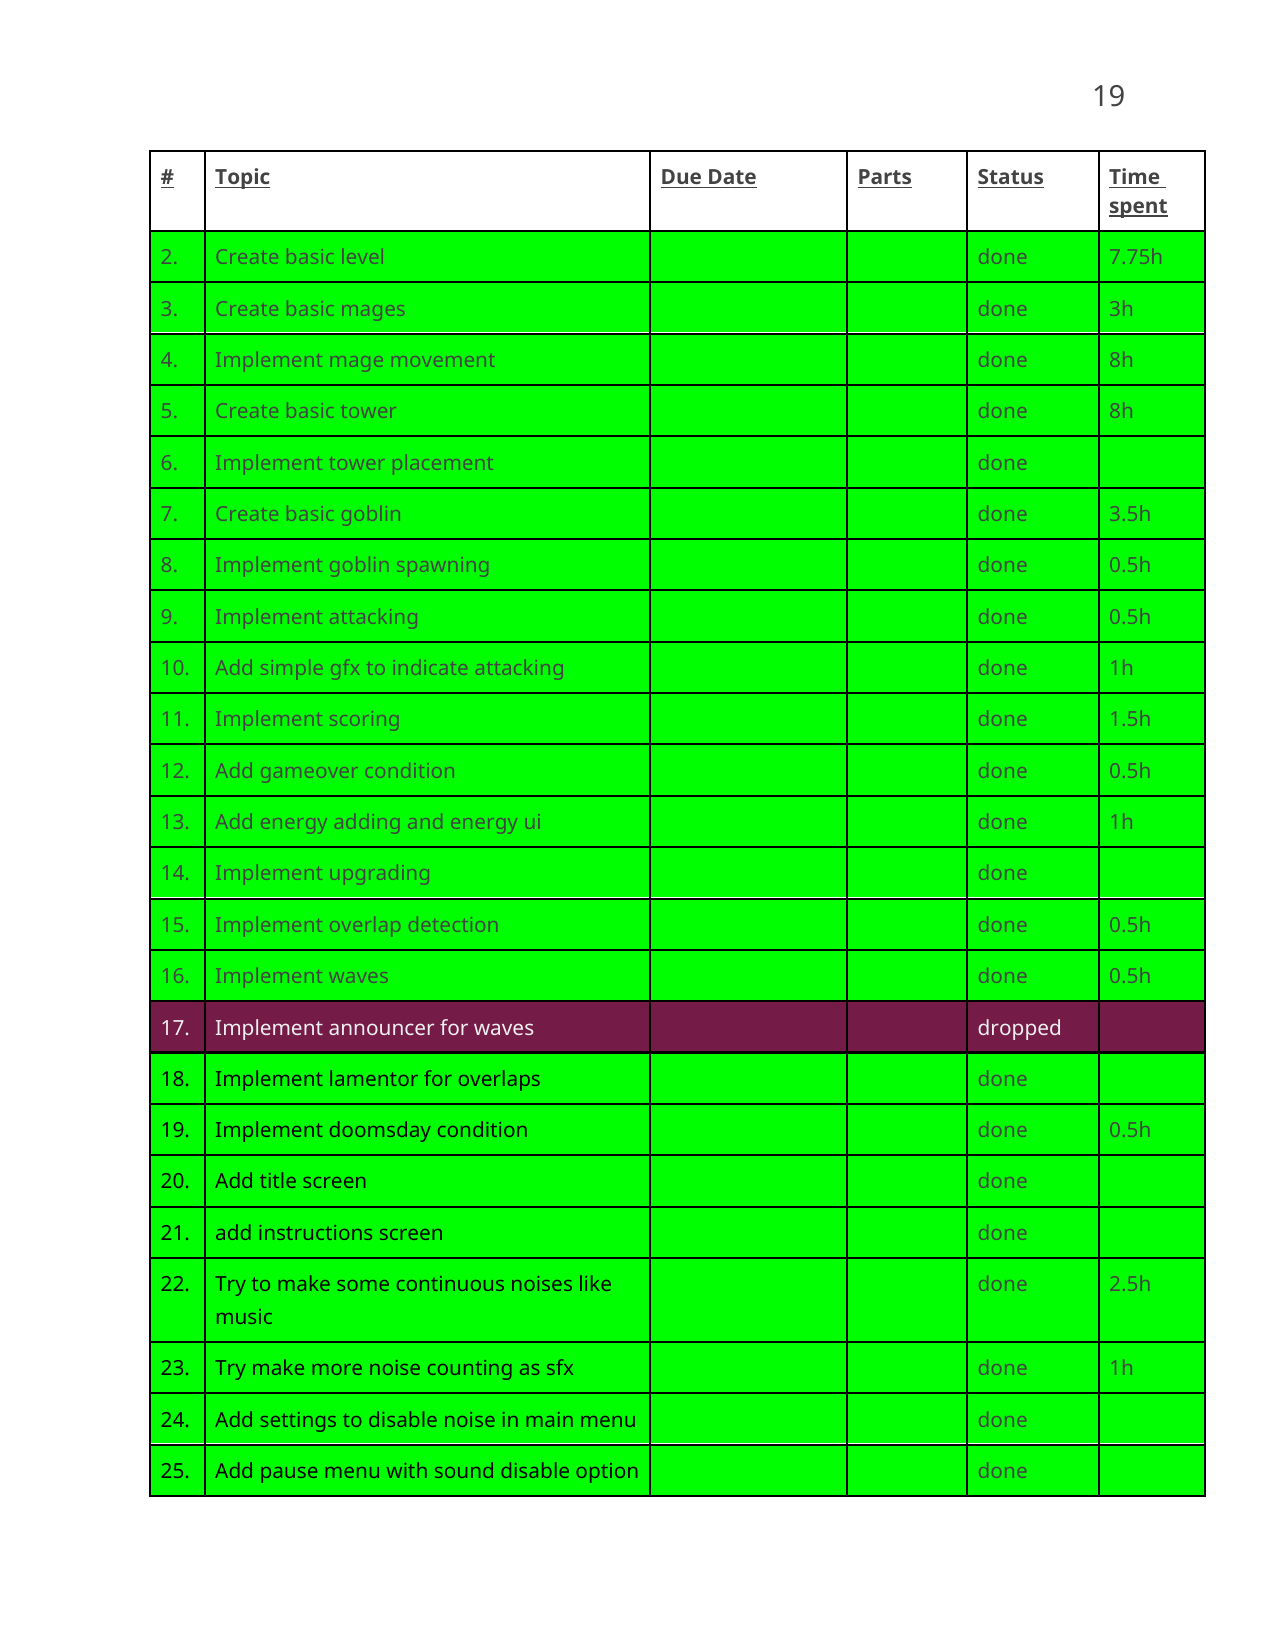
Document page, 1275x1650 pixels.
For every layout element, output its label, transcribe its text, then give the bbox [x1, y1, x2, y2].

table_cell [1100, 1002, 1204, 1051]
table_cell [651, 1343, 846, 1392]
table_cell done [968, 1208, 1098, 1257]
table_cell 15. [151, 900, 204, 949]
table_cell done [968, 745, 1098, 795]
table_cell [848, 540, 966, 589]
table_cell 7. [151, 489, 204, 538]
table_cell [1100, 848, 1204, 897]
table_cell [651, 386, 846, 435]
table_cell done [968, 283, 1098, 332]
table_cell 3h [1100, 283, 1204, 332]
table_cell 0.5h [1100, 951, 1204, 1000]
table_cell Implement doomsday condition [206, 1105, 649, 1154]
table_cell [651, 951, 846, 1000]
table_cell Add pause menu with sound disable option [206, 1446, 649, 1495]
table_cell [651, 1394, 846, 1443]
table_cell done [968, 1259, 1098, 1341]
table_cell [651, 1259, 846, 1341]
table_cell [651, 591, 846, 641]
table_cell [848, 951, 966, 1000]
table_cell 0.5h [1100, 540, 1204, 589]
table_cell [1100, 1208, 1204, 1257]
table_cell [848, 489, 966, 538]
table_cell Add energy adding and energy ui [206, 797, 649, 846]
table_cell [848, 1002, 966, 1051]
table_cell done [968, 232, 1098, 281]
table_cell [1100, 1394, 1204, 1443]
table_cell [651, 643, 846, 692]
table_cell [1100, 437, 1204, 487]
table_cell Implement goblin spawning [206, 540, 649, 589]
table_cell [848, 1105, 966, 1154]
table_cell 17. [151, 1002, 204, 1051]
table_cell [651, 437, 846, 487]
table_cell 23. [151, 1343, 204, 1392]
table_cell [848, 232, 966, 281]
table_cell 3. [151, 283, 204, 332]
table_cell Implement attacking [206, 591, 649, 641]
table_cell [651, 1208, 846, 1257]
table_cell [651, 694, 846, 743]
table_cell 1.5h [1100, 694, 1204, 743]
table_cell 19. [151, 1105, 204, 1154]
table_cell 0.5h [1100, 900, 1204, 949]
table_cell [651, 335, 846, 384]
table_cell [848, 900, 966, 949]
table_cell done [968, 1343, 1098, 1392]
table_cell [848, 591, 966, 641]
table_cell done [968, 1054, 1098, 1103]
table_cell 8. [151, 540, 204, 589]
table_cell [848, 1446, 966, 1495]
table_cell 9. [151, 591, 204, 641]
table_cell done [968, 797, 1098, 846]
table_cell done [968, 1394, 1098, 1443]
table_cell [848, 1156, 966, 1206]
table_cell done [968, 437, 1098, 487]
table_cell Add settings to disable noise in main menu [206, 1394, 649, 1443]
table_cell 0.5h [1100, 745, 1204, 795]
table_cell Try to make some continuous noises like music [206, 1259, 649, 1341]
table_cell [1100, 1054, 1204, 1103]
table_cell 14. [151, 848, 204, 897]
table_cell 8h [1100, 386, 1204, 435]
table_cell Implement overlap detection [206, 900, 649, 949]
table_cell Create basic level [206, 232, 649, 281]
table_cell Add simple gfx to indicate attacking [206, 643, 649, 692]
table_cell Create basic mages [206, 283, 649, 332]
table_cell dropped [968, 1002, 1098, 1051]
table_cell [651, 900, 846, 949]
table_cell Create basic tower [206, 386, 649, 435]
table_cell [651, 1054, 846, 1103]
table_cell 5. [151, 386, 204, 435]
table_header Parts [848, 152, 966, 230]
table_cell [848, 1054, 966, 1103]
table_cell [651, 489, 846, 538]
table_cell [651, 1446, 846, 1495]
table_cell done [968, 694, 1098, 743]
table_cell [848, 335, 966, 384]
table_header Status [968, 152, 1098, 230]
table_cell [651, 232, 846, 281]
table_cell Add gameover condition [206, 745, 649, 795]
table_cell Try make more noise counting as sfx [206, 1343, 649, 1392]
table_cell done [968, 489, 1098, 538]
table_cell Implement announcer for waves [206, 1002, 649, 1051]
table_cell 0.5h [1100, 1105, 1204, 1154]
table_cell 1h [1100, 643, 1204, 692]
table_cell [848, 643, 966, 692]
table_cell done [968, 540, 1098, 589]
table_cell [848, 745, 966, 795]
table_cell [651, 283, 846, 332]
table_cell [651, 1105, 846, 1154]
table_cell 12. [151, 745, 204, 795]
table_cell 7.75h [1100, 232, 1204, 281]
table_cell 24. [151, 1394, 204, 1443]
table_cell Implement waves [206, 951, 649, 1000]
table_cell 16. [151, 951, 204, 1000]
table_cell [848, 437, 966, 487]
table_cell 11. [151, 694, 204, 743]
table_cell done [968, 1446, 1098, 1495]
table_cell Implement mage movement [206, 335, 649, 384]
table_cell [848, 848, 966, 897]
table_cell 4. [151, 335, 204, 384]
table_cell 3.5h [1100, 489, 1204, 538]
table_cell done [968, 1105, 1098, 1154]
table_cell [848, 797, 966, 846]
table_cell [651, 540, 846, 589]
table_cell [848, 283, 966, 332]
table_header Topic [206, 152, 649, 230]
table_cell [651, 848, 846, 897]
table_cell 1h [1100, 797, 1204, 846]
table_cell 2. [151, 232, 204, 281]
table_header Due Date [651, 152, 846, 230]
table_cell 2.5h [1100, 1259, 1204, 1341]
table_header # [151, 152, 204, 230]
table_cell [1100, 1446, 1204, 1495]
table_cell Create basic goblin [206, 489, 649, 538]
table_cell done [968, 951, 1098, 1000]
table_cell done [968, 643, 1098, 692]
table_cell done [968, 386, 1098, 435]
table_cell 21. [151, 1208, 204, 1257]
table_cell [1100, 1156, 1204, 1206]
table_cell done [968, 591, 1098, 641]
table_cell [848, 386, 966, 435]
table_cell 13. [151, 797, 204, 846]
table_cell 1h [1100, 1343, 1204, 1392]
table_cell 18. [151, 1054, 204, 1103]
table_cell [848, 1394, 966, 1443]
table_cell Implement tower placement [206, 437, 649, 487]
table_cell 25. [151, 1446, 204, 1495]
table_cell 10. [151, 643, 204, 692]
table_cell [651, 797, 846, 846]
table_cell [651, 1156, 846, 1206]
table_cell 22. [151, 1259, 204, 1341]
table_cell [651, 745, 846, 795]
table_cell done [968, 335, 1098, 384]
table_cell Implement scoring [206, 694, 649, 743]
table_cell 6. [151, 437, 204, 487]
table_cell done [968, 848, 1098, 897]
table_cell Implement lamentor for overlaps [206, 1054, 649, 1103]
table_cell done [968, 1156, 1098, 1206]
table_cell 0.5h [1100, 591, 1204, 641]
table_header Time spent [1100, 152, 1204, 230]
table_cell [848, 1208, 966, 1257]
table_cell [848, 1259, 966, 1341]
table_cell done [968, 900, 1098, 949]
table_cell [848, 694, 966, 743]
table_cell Implement upgrading [206, 848, 649, 897]
table_cell [848, 1343, 966, 1392]
table_cell [651, 1002, 846, 1051]
table_cell Add title screen [206, 1156, 649, 1206]
table_cell add instructions screen [206, 1208, 649, 1257]
table_cell 20. [151, 1156, 204, 1206]
table_cell 8h [1100, 335, 1204, 384]
